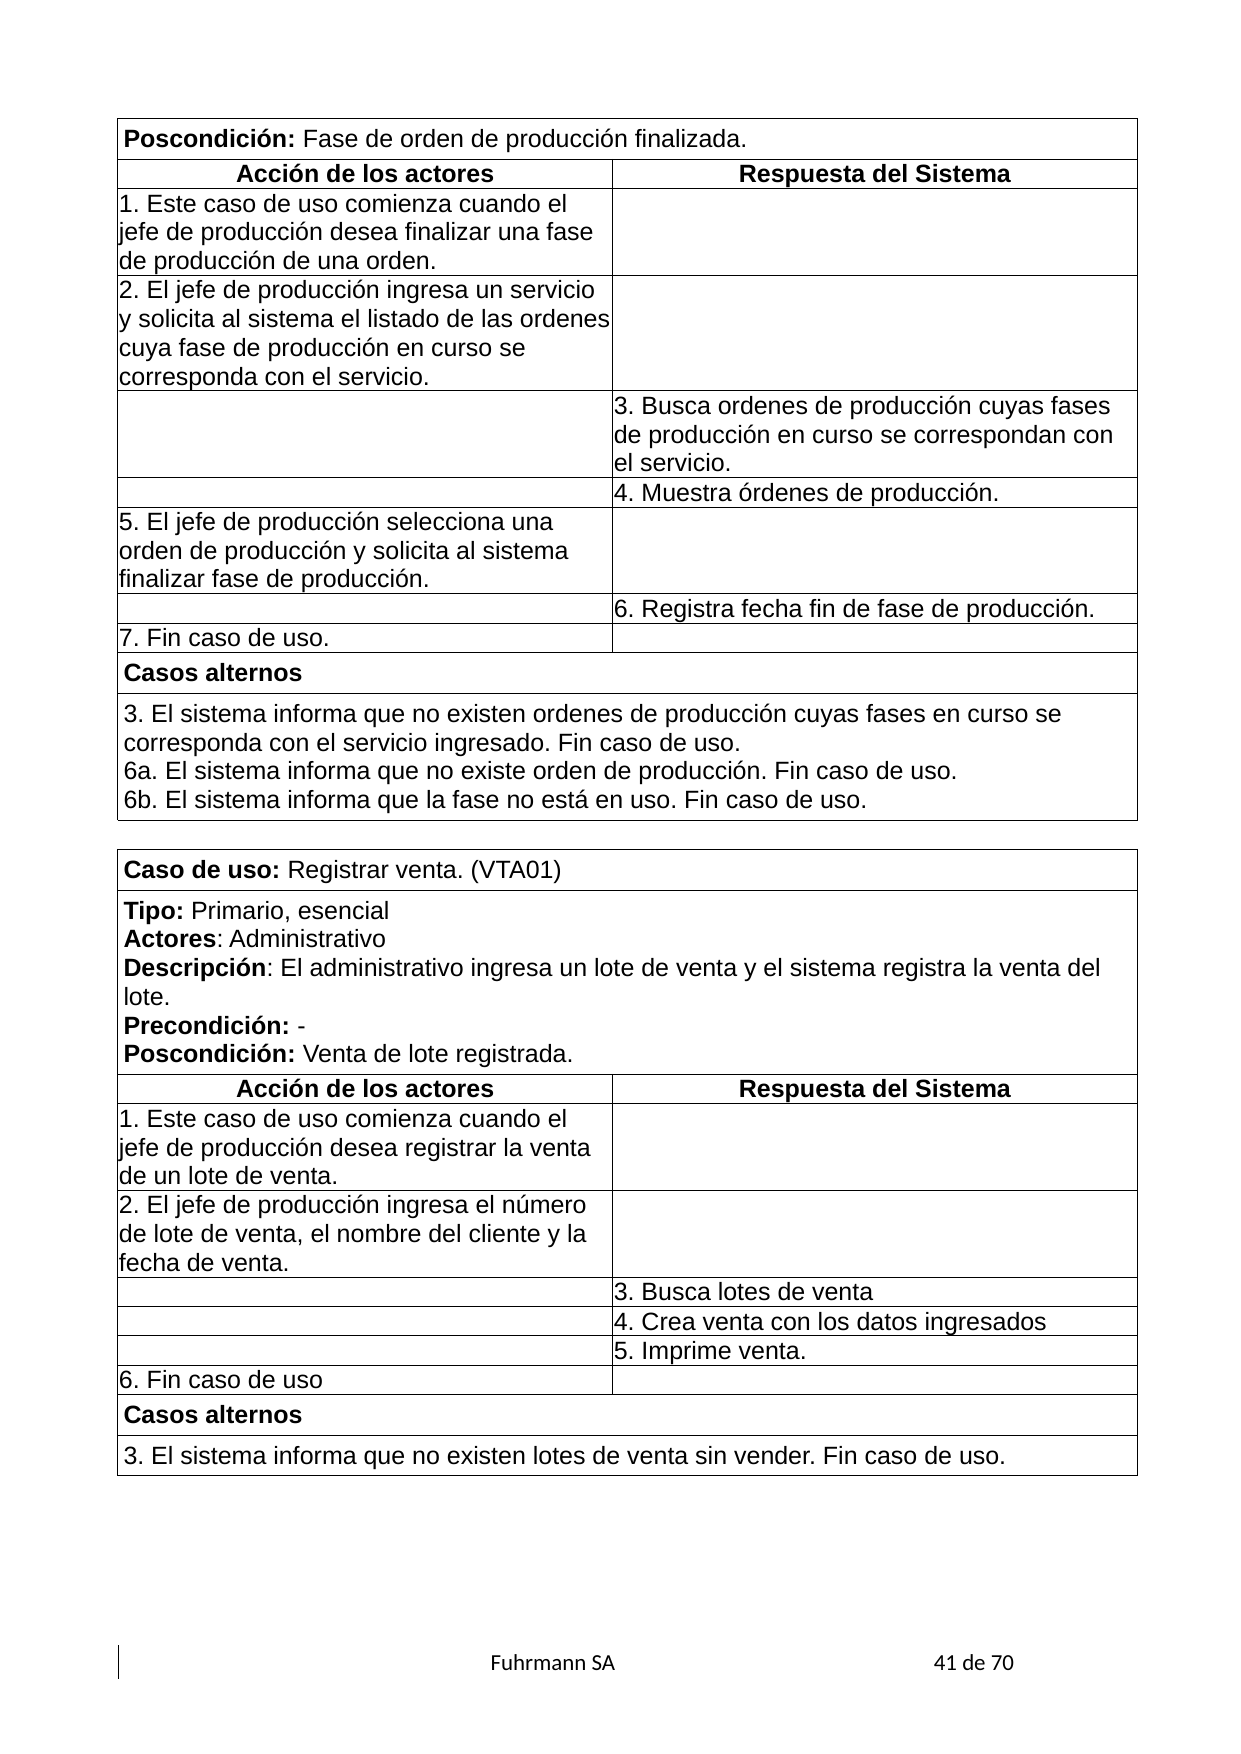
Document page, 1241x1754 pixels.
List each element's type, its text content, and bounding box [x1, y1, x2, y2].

table_cell 2. El jefe de producción ingresa el número de lote de venta, el nombre del cliente y la fecha de venta. [118, 1191, 612, 1277]
table_cell 3. Busca ordenes de producción cuyas fases de producción en curso se correspondan con el servicio. [613, 391, 1137, 477]
table_cell [118, 478, 612, 506]
table_cell [118, 391, 612, 477]
table_cell Acción de los actores [118, 160, 612, 188]
table_cell 5. Imprime venta. [613, 1336, 1137, 1364]
table_cell Casos alternos [118, 653, 1137, 692]
table_cell [118, 594, 612, 622]
table_cell 3. Busca lotes de venta [613, 1278, 1137, 1306]
table_cell Respuesta del Sistema [613, 160, 1137, 188]
table_cell 1. Este caso de uso comienza cuando el jefe de producción desea finalizar una fase de producción de una orden. [118, 189, 612, 275]
table_cell Casos alternos [118, 1395, 1137, 1434]
table_cell Acción de los actores [118, 1075, 612, 1103]
table_cell 2. El jefe de producción ingresa un servicio y solicita al sistema el listado de las ordenes cuya fase de producción en curso se corresponda con el servicio. [118, 276, 612, 390]
table_cell 4. Crea venta con los datos ingresados [613, 1307, 1137, 1335]
table_cell [613, 1104, 1137, 1190]
table_cell [613, 1191, 1137, 1277]
table_cell 6. Registra fecha fin de fase de producción. [613, 594, 1137, 622]
table_cell 3. El sistema informa que no existen ordenes de producción cuyas fases en curso se corresponda con el servicio ingresado. Fin caso de uso. 6a. El sistema informa que no existe orden de producción. Fin caso de uso. 6b. El sistema informa que la fase no está en uso. Fin caso de uso. [118, 694, 1137, 819]
table_cell Respuesta del Sistema [613, 1075, 1137, 1103]
table_cell [118, 1278, 612, 1306]
table_cell [613, 624, 1137, 652]
table_cell [613, 1366, 1137, 1394]
table_cell [118, 1307, 612, 1335]
table_cell 3. El sistema informa que no existen lotes de venta sin vender. Fin caso de uso. [118, 1436, 1137, 1475]
table_cell 4. Muestra órdenes de producción. [613, 478, 1137, 506]
table_cell - Poscondición: Fase de orden de producción finalizada. [118, 119, 1137, 159]
table_cell [118, 1336, 612, 1364]
table_cell Tipo: Primario, esencial Actores: Administrativo Descripción: El administrativo ingresa un lote de venta y el sistema registra la venta del lote. Precondición: - Poscondición: Venta de lote registrada. [118, 891, 1137, 1074]
table_header Caso de uso: Registrar venta. (VTA01) [118, 850, 1137, 889]
table_cell [613, 508, 1137, 593]
table_cell 7. Fin caso de uso. [118, 624, 612, 652]
table_cell 1. Este caso de uso comienza cuando el jefe de producción desea registrar la venta de un lote de venta. [118, 1104, 612, 1190]
table_cell 6. Fin caso de uso [118, 1366, 612, 1394]
table_cell [613, 276, 1137, 390]
table_cell 5. El jefe de producción selecciona una orden de producción y solicita al sistema finalizar fase de producción. [118, 508, 612, 593]
table_cell [613, 189, 1137, 275]
